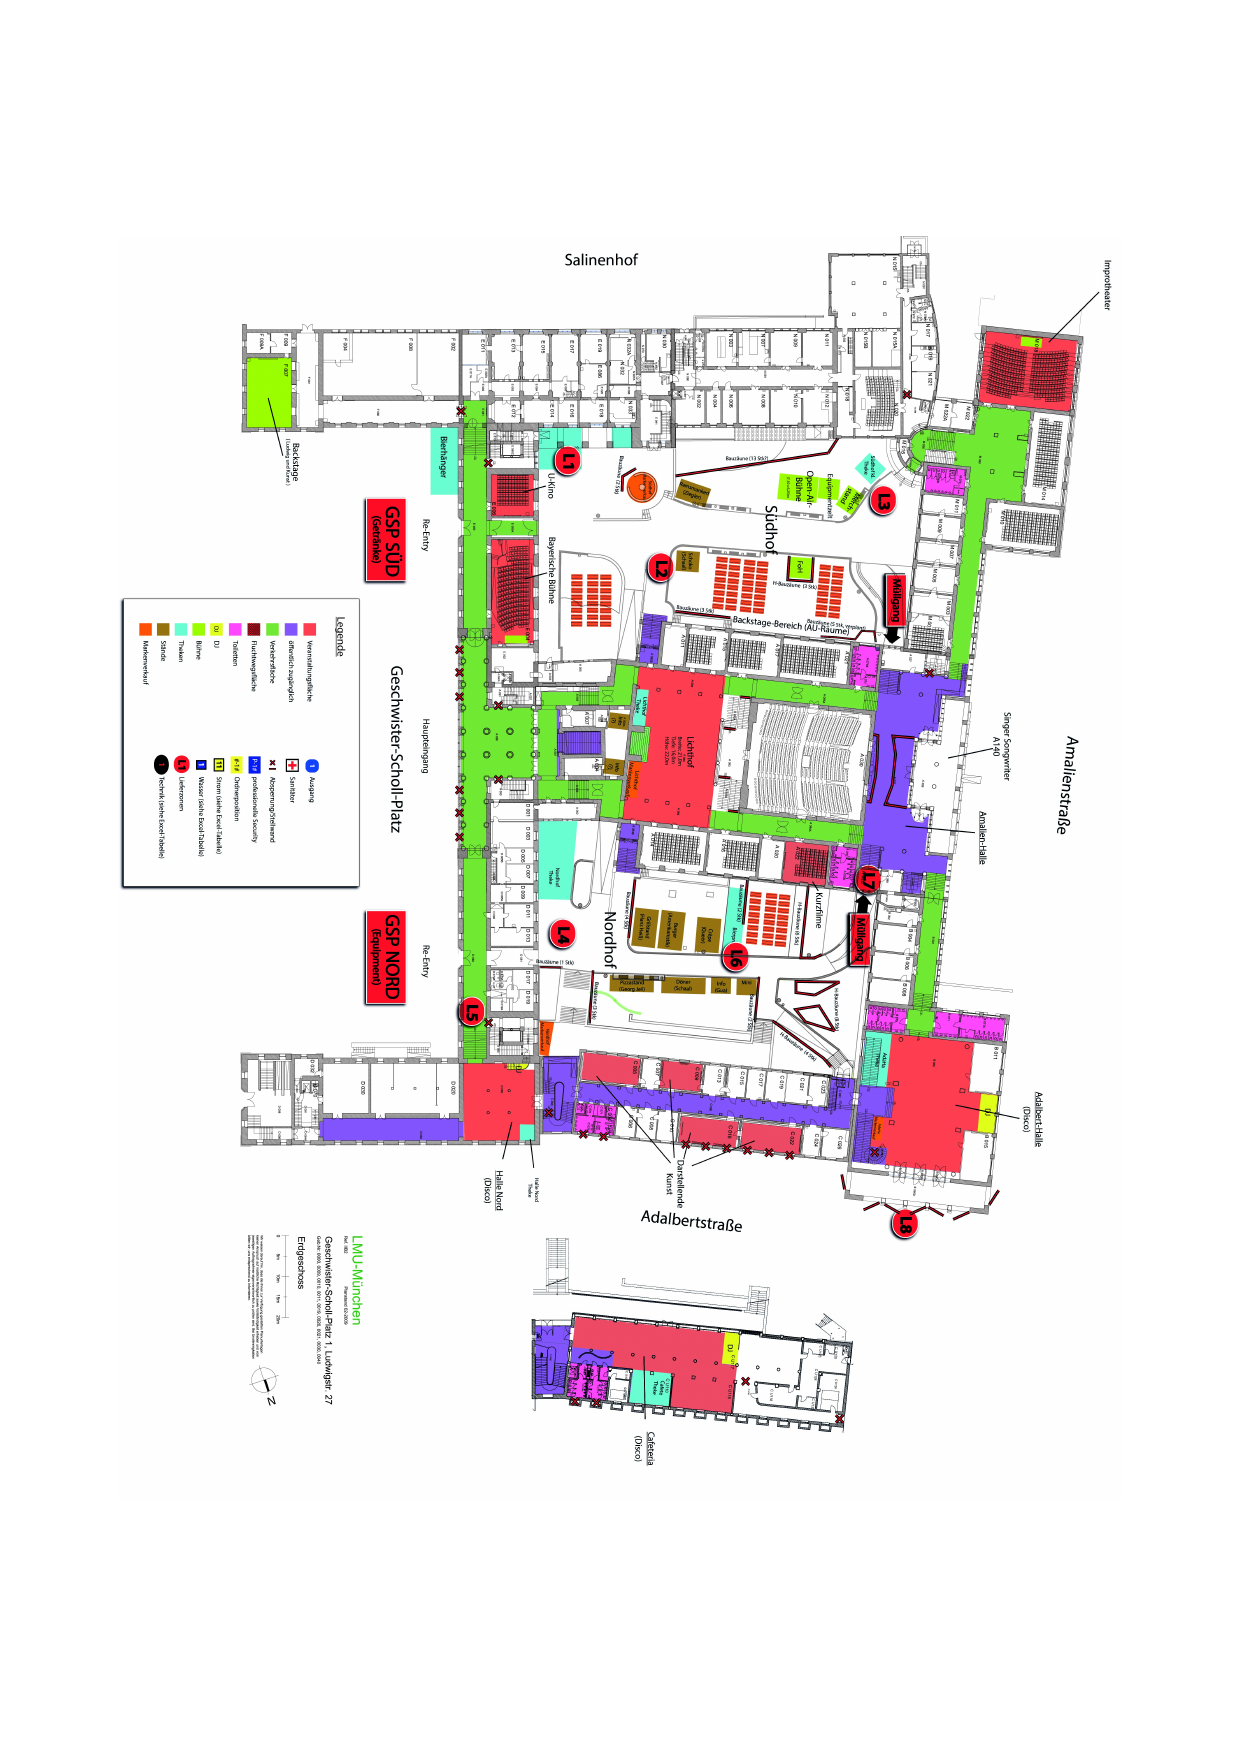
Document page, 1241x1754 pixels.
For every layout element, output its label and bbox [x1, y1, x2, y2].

picture [118, 236, 1122, 1501]
